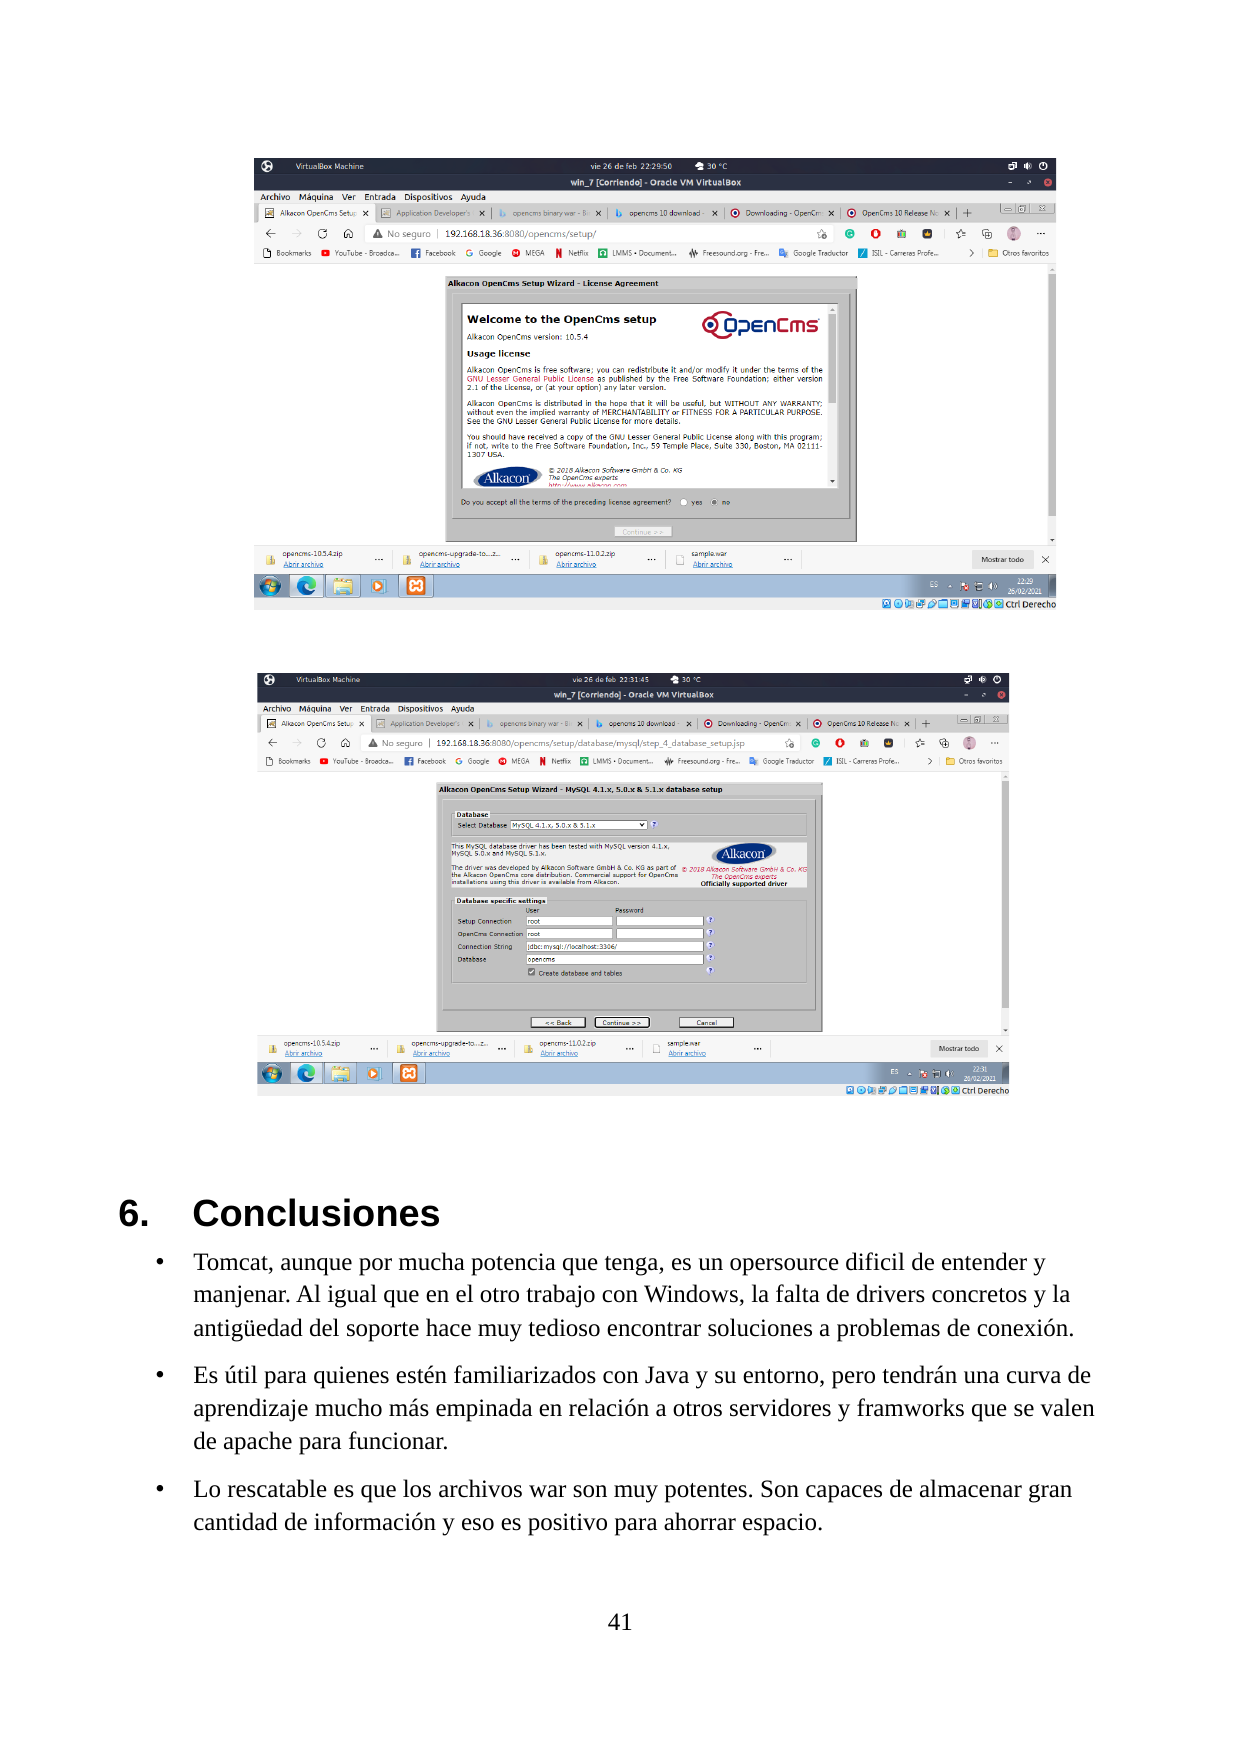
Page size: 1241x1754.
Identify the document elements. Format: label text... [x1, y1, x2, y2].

subtitle Conclusiones [118, 1190, 1122, 1234]
picture [257, 673, 1010, 1096]
list Tomcat, aunque por mucha potencia que tenga, es un opersource dificil de entender y manjenar. Al igual que en el otro trabajo con Windows, la falta de drivers concretos y la antigüedad del soporte hace muy tedioso encontrar soluciones a problemas de conexión. [156, 1247, 1122, 1341]
picture [254, 158, 1057, 610]
list Lo rescatable es que los archivos war son muy potentes. Son capaces de almacenar gran cantidad de información y eso es positivo para ahorrar espacio. [156, 1474, 1122, 1536]
list Es útil para quienes estén familiarizados con Java y su entorno, pero tendrán una curva de aprendizaje mucho más empinada en relación a otros servidores y framworks que se valen de apache para funcionar. [156, 1360, 1122, 1455]
